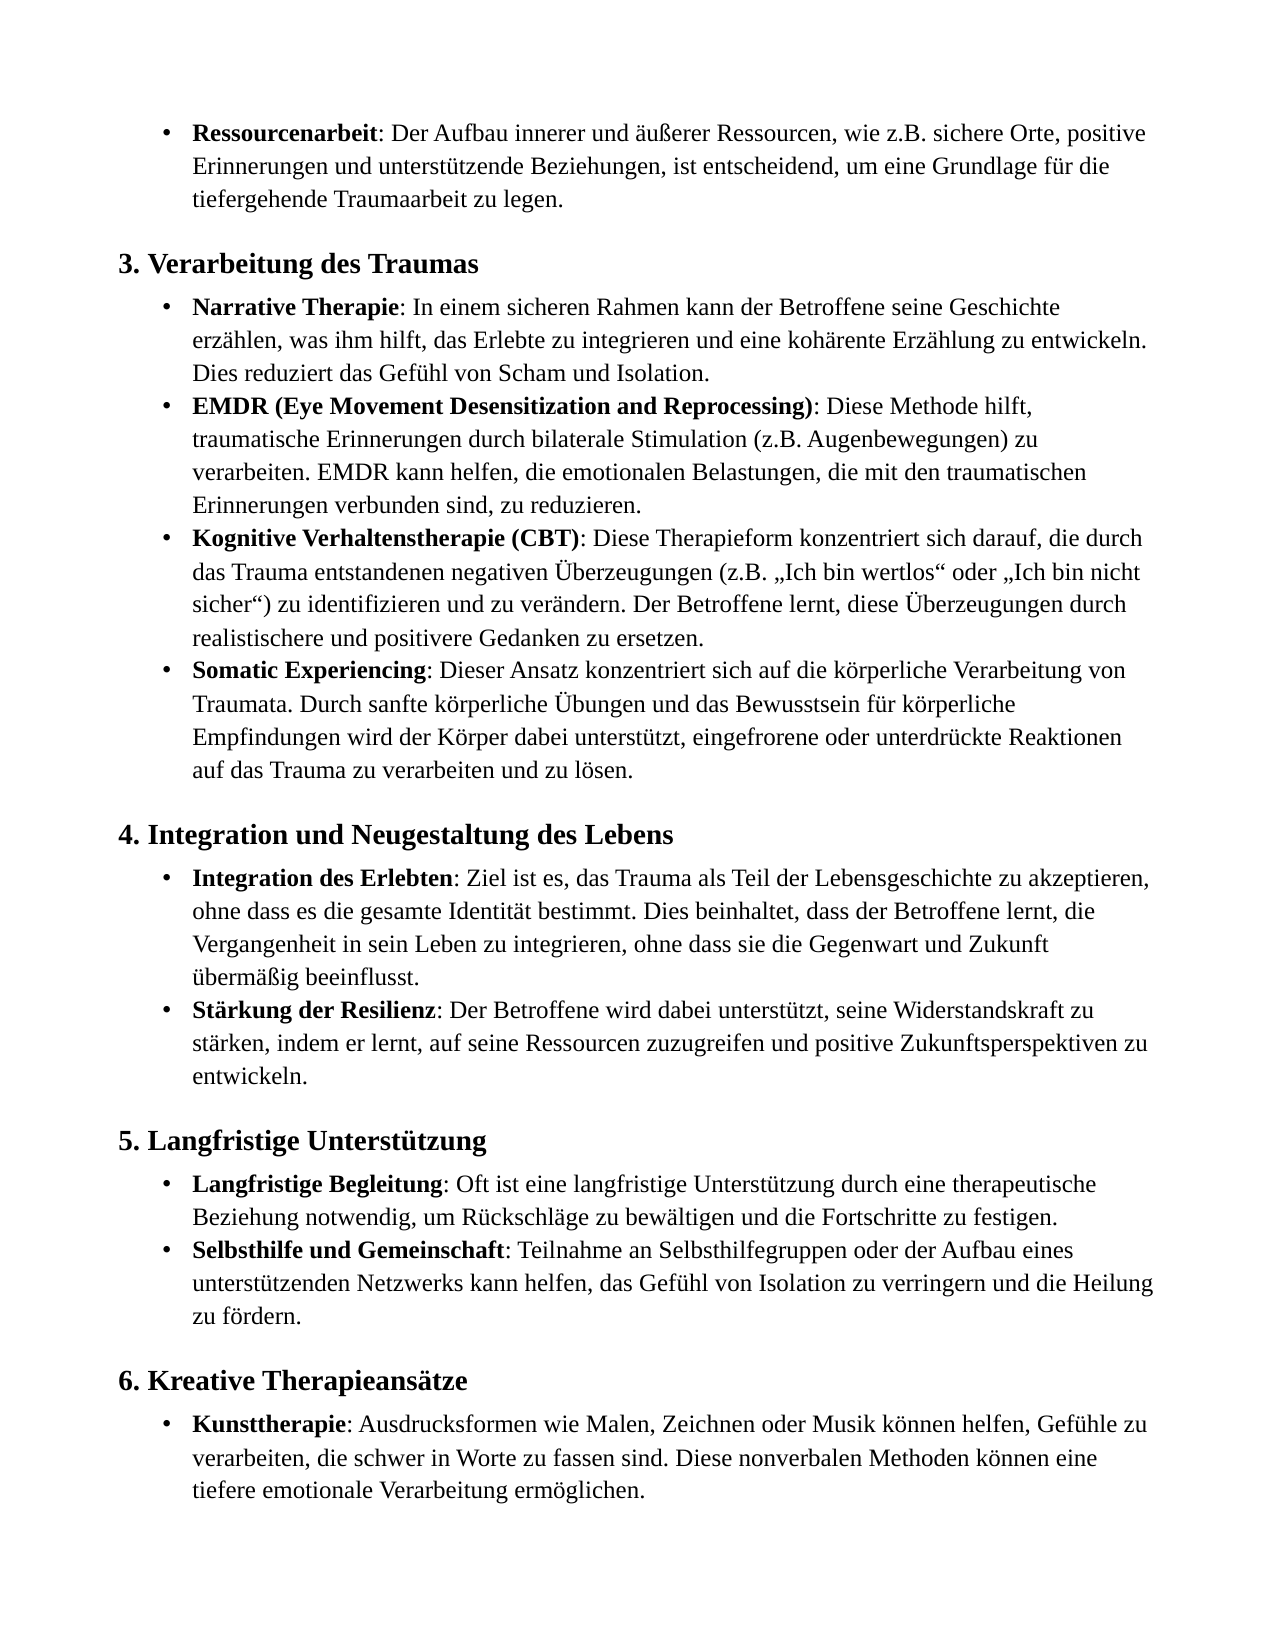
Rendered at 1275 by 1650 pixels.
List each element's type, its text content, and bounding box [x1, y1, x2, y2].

list Selbsthilfe und Gemeinschaft: Teilnahme an Selbsthilfegruppen oder der Aufbau eines unterstützenden Netzwerks kann helfen, das Gefühl von Isolation zu verringern und die Heilung zu fördern. [162, 1235, 1157, 1330]
subtitle 6. Kreative Therapieansätze [118, 1363, 1157, 1397]
list Narrative Therapie: In einem sicheren Rahmen kann der Betroffene seine Geschichte erzählen, was ihm hilft, das Erlebte zu integrieren und eine kohärente Erzählung zu entwickeln. Dies reduziert das Gefühl von Scham und Isolation. [162, 292, 1157, 387]
list Integration des Erlebten: Ziel ist es, das Trauma als Teil der Lebensgeschichte zu akzeptieren, ohne dass es die gesamte Identität bestimmt. Dies beinhaltet, dass der Betroffene lernt, die Vergangenheit in sein Leben zu integrieren, ohne dass sie die Gegenwart und Zukunft übermäßig beeinflusst. [162, 863, 1157, 991]
subtitle 4. Integration und Neugestaltung des Lebens [118, 817, 1157, 850]
list Langfristige Begleitung: Oft ist eine langfristige Unterstützung durch eine therapeutische Beziehung notwendig, um Rückschläge zu bewältigen und die Fortschritte zu festigen. [162, 1169, 1157, 1231]
list Stärkung der Resilienz: Der Betroffene wird dabei unterstützt, seine Widerstandskraft zu stärken, indem er lernt, auf seine Ressourcen zuzugreifen und positive Zukunftsperspektiven zu entwickeln. [162, 995, 1157, 1090]
list Kunsttherapie: Ausdrucksformen wie Malen, Zeichnen oder Musik können helfen, Gefühle zu verarbeiten, die schwer in Worte zu fassen sind. Diese nonverbalen Methoden können eine tiefere emotionale Verarbeitung ermöglichen. [162, 1409, 1157, 1504]
subtitle 3. Verarbeitung des Traumas [118, 246, 1157, 280]
list Somatic Experiencing: Dieser Ansatz konzentriert sich auf die körperliche Verarbeitung von Traumata. Durch sanfte körperliche Übungen und das Bewusstsein für körperliche Empfindungen wird der Körper dabei unterstützt, eingefrorene oder unterdrückte Reaktionen auf das Trauma zu verarbeiten und zu lösen. [162, 656, 1157, 783]
list Ressourcenarbeit: Der Aufbau innerer und äußerer Ressourcen, wie z.B. sichere Orte, positive Erinnerungen und unterstützende Beziehungen, ist entscheidend, um eine Grundlage für die tiefergehende Traumaarbeit zu legen. [162, 118, 1157, 213]
list EMDR (Eye Movement Desensitization and Reprocessing): Diese Methode hilft, traumatische Erinnerungen durch bilaterale Stimulation (z.B. Augenbewegungen) zu verarbeiten. EMDR kann helfen, die emotionalen Belastungen, die mit den traumatischen Erinnerungen verbunden sind, zu reduzieren. [162, 391, 1157, 519]
subtitle 5. Langfristige Unterstützung [118, 1123, 1157, 1157]
list Kognitive Verhaltenstherapie (CBT): Diese Therapieform konzentriert sich darauf, die durch das Trauma entstandenen negativen Überzeugungen (z.B. „Ich bin wertlos“ oder „Ich bin nicht sicher“) zu identifizieren und zu verändern. Der Betroffene lernt, diese Überzeugungen durch realistischere und positivere Gedanken zu ersetzen. [162, 523, 1157, 651]
